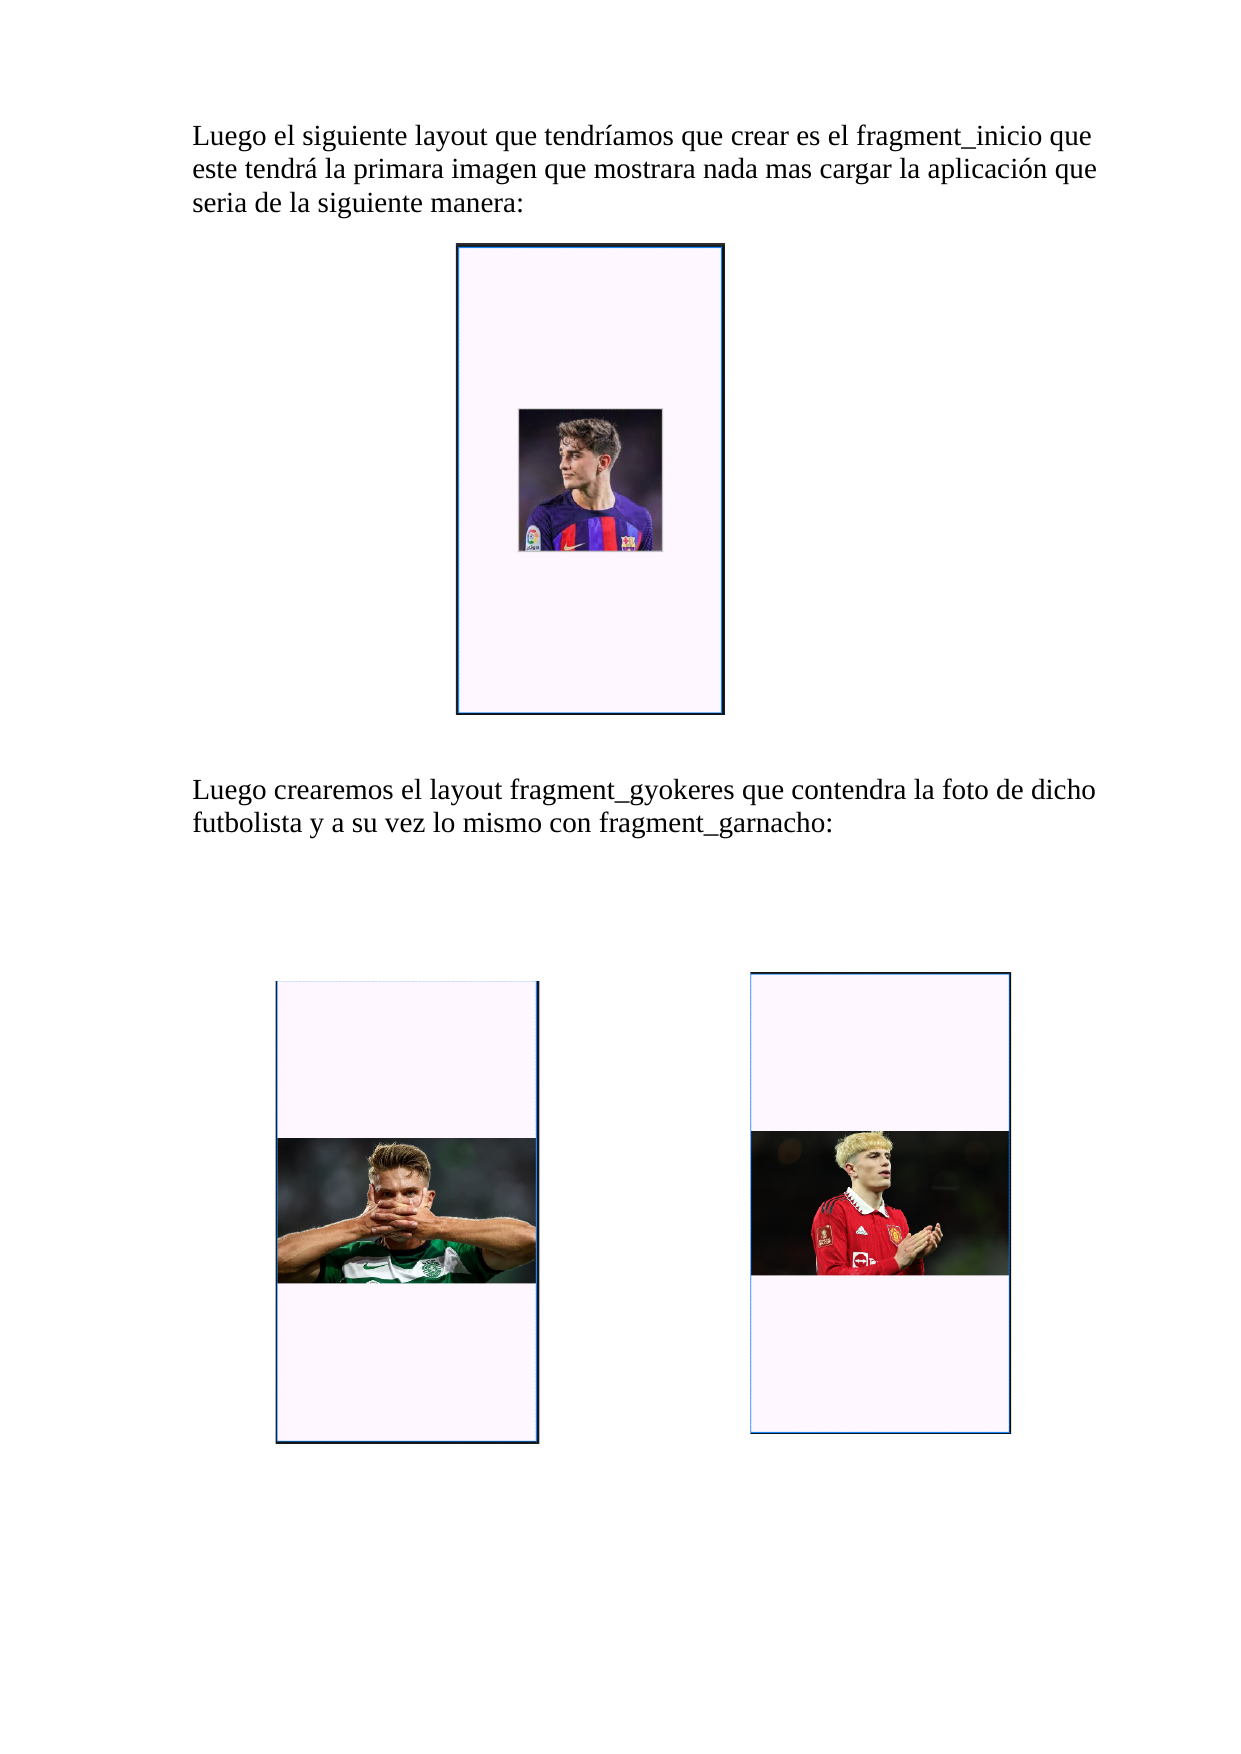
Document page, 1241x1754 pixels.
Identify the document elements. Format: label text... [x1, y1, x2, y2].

picture [455, 243, 725, 715]
text Luego crearemos el layout fragment_gyokeres que contendra la foto de dicho futbolista y a su vez lo mismo con fragment_garnacho: [118, 772, 1122, 839]
picture [275, 981, 540, 1444]
text Luego el siguiente layout que tendríamos que crear es el fragment_inicio que este tendrá la primara imagen que mostrara nada mas cargar la aplicación que seria de la siguiente manera: [118, 118, 1122, 219]
picture [750, 972, 1012, 1434]
